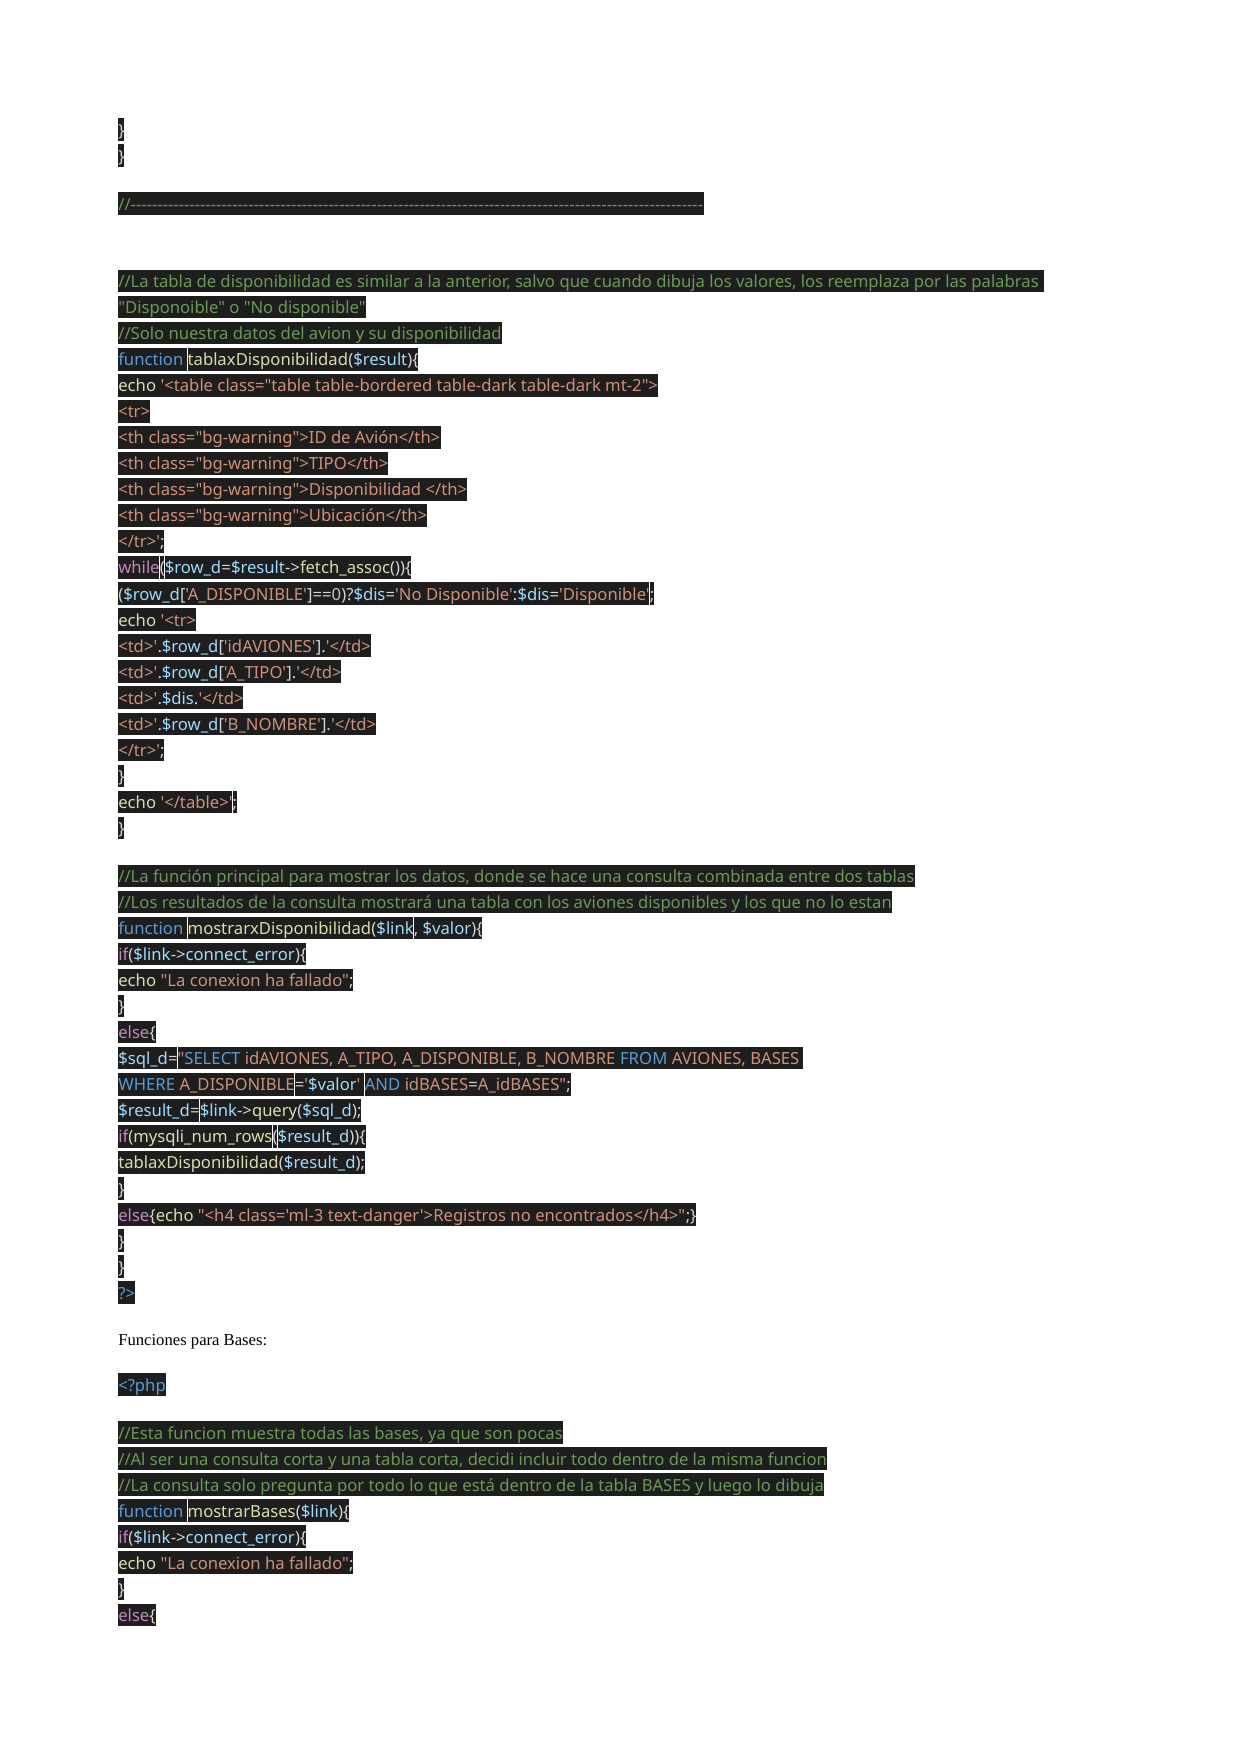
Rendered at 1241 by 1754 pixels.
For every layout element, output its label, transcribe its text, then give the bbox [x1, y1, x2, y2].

text } [118, 144, 1122, 167]
text echo '</table>'; [118, 791, 1122, 813]
text //Los resultados de la consulta mostrará una tabla con los aviones disponibles y los que no lo estan [118, 891, 1122, 913]
text echo '<tr> [118, 608, 1122, 631]
text } [118, 817, 1122, 839]
text } [118, 118, 1122, 141]
text WHERE A_DISPONIBLE='$valor' AND idBASES=A_idBASES"; [118, 1073, 1122, 1096]
text <td>'.$row_d['idAVIONES'].'</td> [118, 634, 1122, 657]
text if($link->connect_error){ [118, 1525, 1122, 1548]
text echo '<table class="table table-bordered table-dark table-dark mt-2"> [118, 374, 1122, 397]
text //La función principal para mostrar los datos, donde se hace una consulta combinada entre dos tablas [118, 864, 1122, 887]
text <td>'.$dis.'</td> [118, 686, 1122, 709]
text if($link->connect_error){ [118, 943, 1122, 965]
text } [118, 1229, 1122, 1252]
text echo "La conexion ha fallado"; [118, 969, 1122, 991]
text else{ [118, 1021, 1122, 1043]
text ($row_d['A_DISPONIBLE']==0)?$dis='No Disponible':$dis='Disponible'; [118, 582, 1122, 605]
text //La tabla de disponibilidad es similar a la anterior, salvo que cuando dibuja los valores, los reemplaza por las palabras "Disponoible" o "No disponible" [118, 270, 1122, 318]
text Funciones para Bases: [118, 1329, 1122, 1348]
text <td>'.$row_d['B_NOMBRE'].'</td> [118, 712, 1122, 735]
text while($row_d=$result->fetch_assoc()){ [118, 556, 1122, 579]
text <th class="bg-warning">Ubicación</th> [118, 504, 1122, 527]
text function mostrarxDisponibilidad($link, $valor){ [118, 917, 1122, 939]
text function mostrarBases($link){ [118, 1499, 1122, 1522]
text <th class="bg-warning">TIPO</th> [118, 452, 1122, 475]
text </tr>'; [118, 738, 1122, 761]
text //Solo nuestra datos del avion y su disponibilidad [118, 322, 1122, 344]
text tablaxDisponibilidad($result_d); [118, 1151, 1122, 1174]
text } [118, 1255, 1122, 1278]
text </tr>'; [118, 530, 1122, 553]
text } [118, 1577, 1122, 1600]
text else{ [118, 1603, 1122, 1626]
text } [118, 995, 1122, 1017]
text <tr> [118, 400, 1122, 423]
text <td>'.$row_d['A_TIPO'].'</td> [118, 660, 1122, 683]
text //Al ser una consulta corta y una tabla corta, decidi incluir todo dentro de la misma funcion [118, 1447, 1122, 1470]
text ?> [118, 1281, 1122, 1304]
text function tablaxDisponibilidad($result){ [118, 348, 1122, 371]
text <th class="bg-warning">ID de Avión</th> [118, 426, 1122, 449]
text <th class="bg-warning">Disponibilidad </th> [118, 478, 1122, 501]
text <?php [118, 1373, 1122, 1396]
text } [118, 1177, 1122, 1200]
text $sql_d="SELECT idAVIONES, A_TIPO, A_DISPONIBLE, B_NOMBRE FROM AVIONES, BASES [118, 1047, 1122, 1069]
text //La consulta solo pregunta por todo lo que está dentro de la tabla BASES y luego lo dibuja [118, 1473, 1122, 1496]
text //Esta funcion muestra todas las bases, ya que son pocas [118, 1421, 1122, 1444]
text //----------------------------------------------------------------------------------------------------------- [118, 192, 1122, 215]
text echo "La conexion ha fallado"; [118, 1551, 1122, 1574]
text $result_d=$link->query($sql_d); [118, 1099, 1122, 1122]
text } [118, 764, 1122, 787]
text if(mysqli_num_rows($result_d)){ [118, 1125, 1122, 1148]
text else{echo "<h4 class='ml-3 text-danger'>Registros no encontrados</h4>";} [118, 1203, 1122, 1226]
